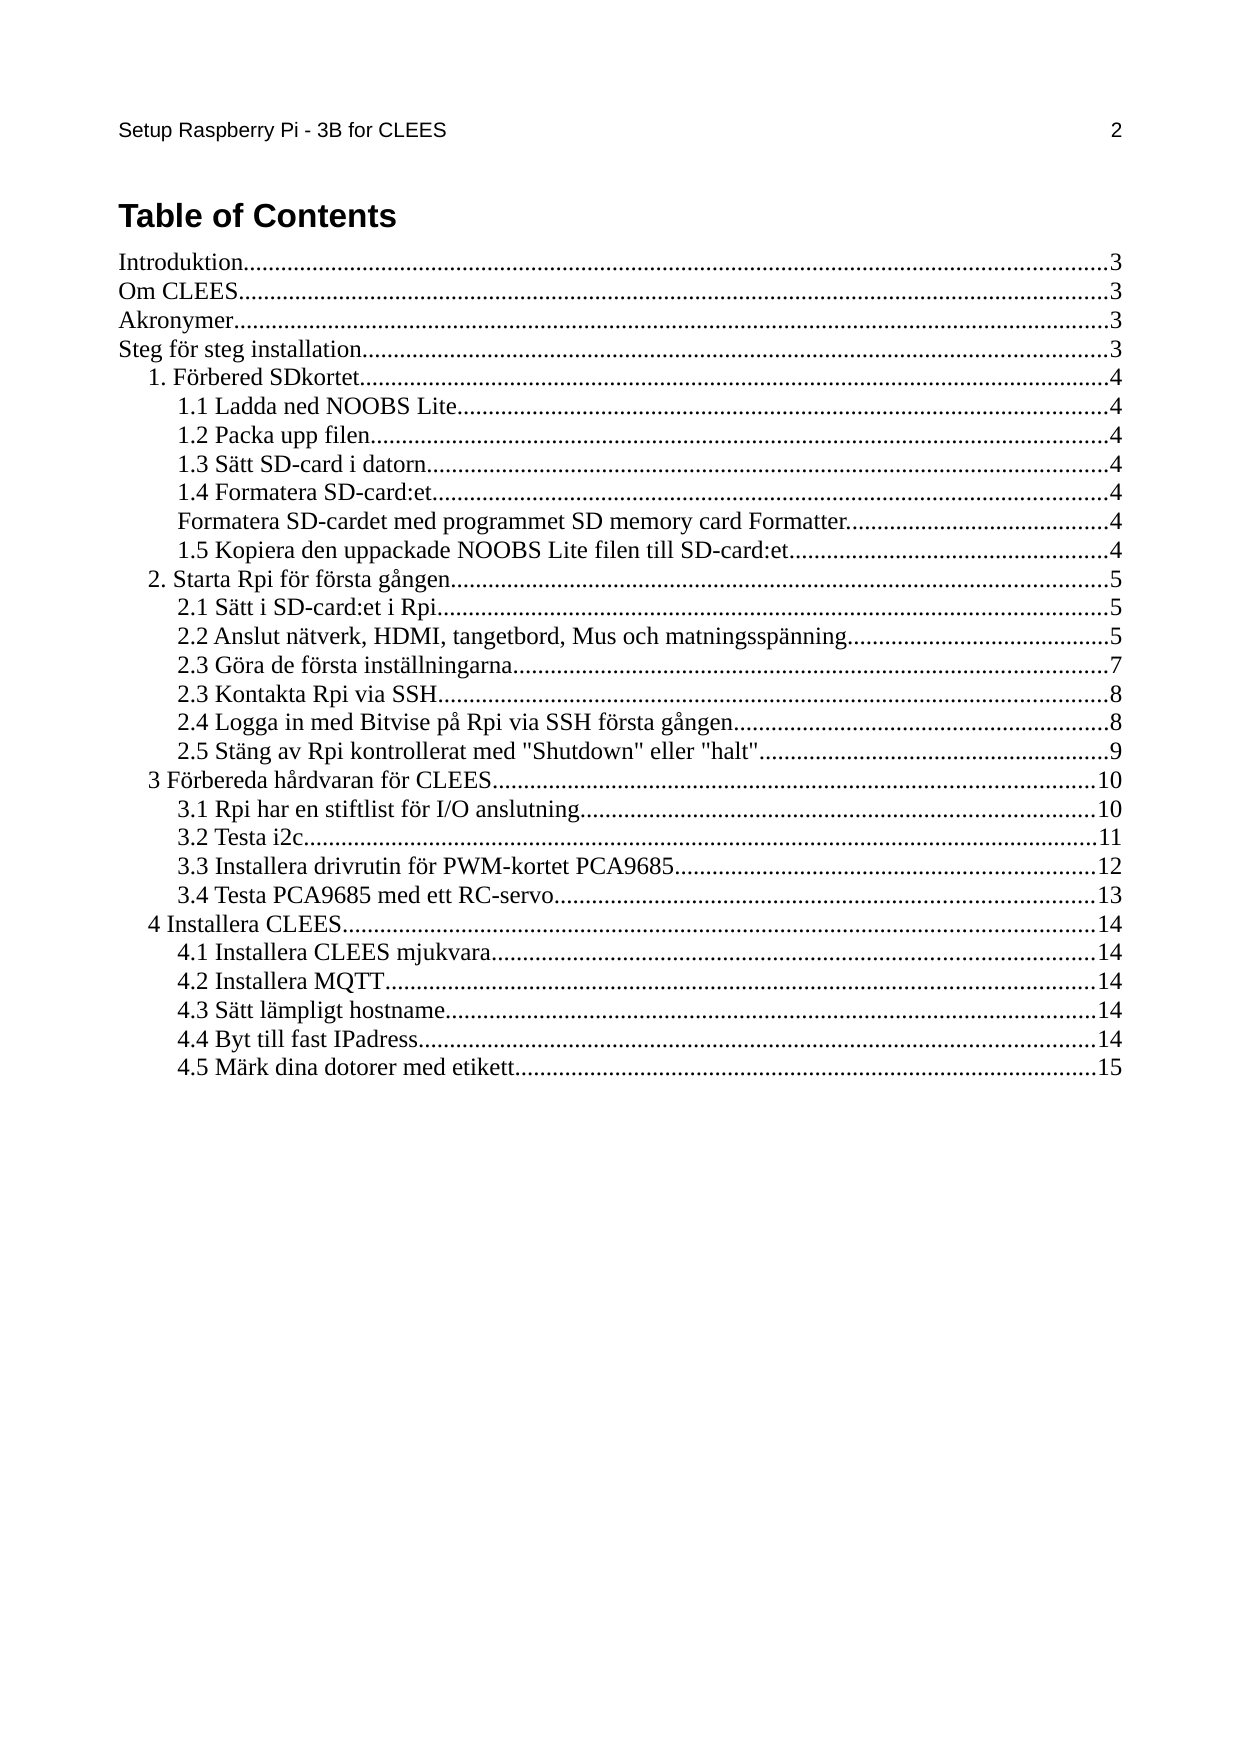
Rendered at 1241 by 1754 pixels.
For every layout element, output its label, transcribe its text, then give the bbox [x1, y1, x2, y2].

text 3.4 Testa PCA9685 med ett RC-servo 13 [177, 880, 1122, 909]
text 1.2 Packa upp filen 4 [177, 420, 1122, 449]
text 4.1 Installera CLEES mjukvara 14 [177, 937, 1122, 966]
text 3.2 Testa i2c 11 [177, 822, 1122, 851]
text 1. Förbered SDkortet 4 [148, 362, 1122, 391]
text 1.3 Sätt SD-card i datorn 4 [177, 449, 1122, 477]
text Introduktion 3 [118, 247, 1122, 276]
text 3.1 Rpi har en stiftlist för I/O anslutning 10 [177, 794, 1122, 822]
subtitle Table of Contents [118, 197, 1122, 235]
text 2.3 Kontakta Rpi via SSH 8 [177, 679, 1122, 707]
text Akronymer 3 [118, 305, 1122, 334]
text 3.3 Installera drivrutin för PWM-kortet PCA9685 12 [177, 851, 1122, 880]
text Formatera SD-cardet med programmet SD memory card Formatter. 4 [177, 506, 1122, 535]
text 1.1 Ladda ned NOOBS Lite 4 [177, 391, 1122, 420]
text 4.2 Installera MQTT 14 [177, 966, 1122, 995]
text Om CLEES 3 [118, 276, 1122, 305]
text 4.4 Byt till fast IPadress 14 [177, 1024, 1122, 1052]
text 1.4 Formatera SD-card:et 4 [177, 477, 1122, 506]
text 4 Installera CLEES 14 [148, 909, 1122, 937]
text 1.5 Kopiera den uppackade NOOBS Lite filen till SD-card:et 4 [177, 535, 1122, 564]
text 4.5 Märk dina dotorer med etikett 15 [177, 1052, 1122, 1081]
text 2.3 Göra de första inställningarna 7 [177, 650, 1122, 679]
text 2.4 Logga in med Bitvise på Rpi via SSH första gången 8 [177, 707, 1122, 736]
text Steg för steg installation 3 [118, 334, 1122, 362]
text 4.3 Sätt lämpligt hostname 14 [177, 995, 1122, 1024]
text 2.5 Stäng av Rpi kontrollerat med "Shutdown" eller "halt" 9 [177, 736, 1122, 765]
text 2.2 Anslut nätverk, HDMI, tangetbord, Mus och matningsspänning 5 [177, 621, 1122, 650]
text 2. Starta Rpi för första gången 5 [148, 564, 1122, 592]
text 2.1 Sätt i SD-card:et i Rpi 5 [177, 592, 1122, 621]
text 3 Förbereda hårdvaran för CLEES 10 [148, 765, 1122, 794]
